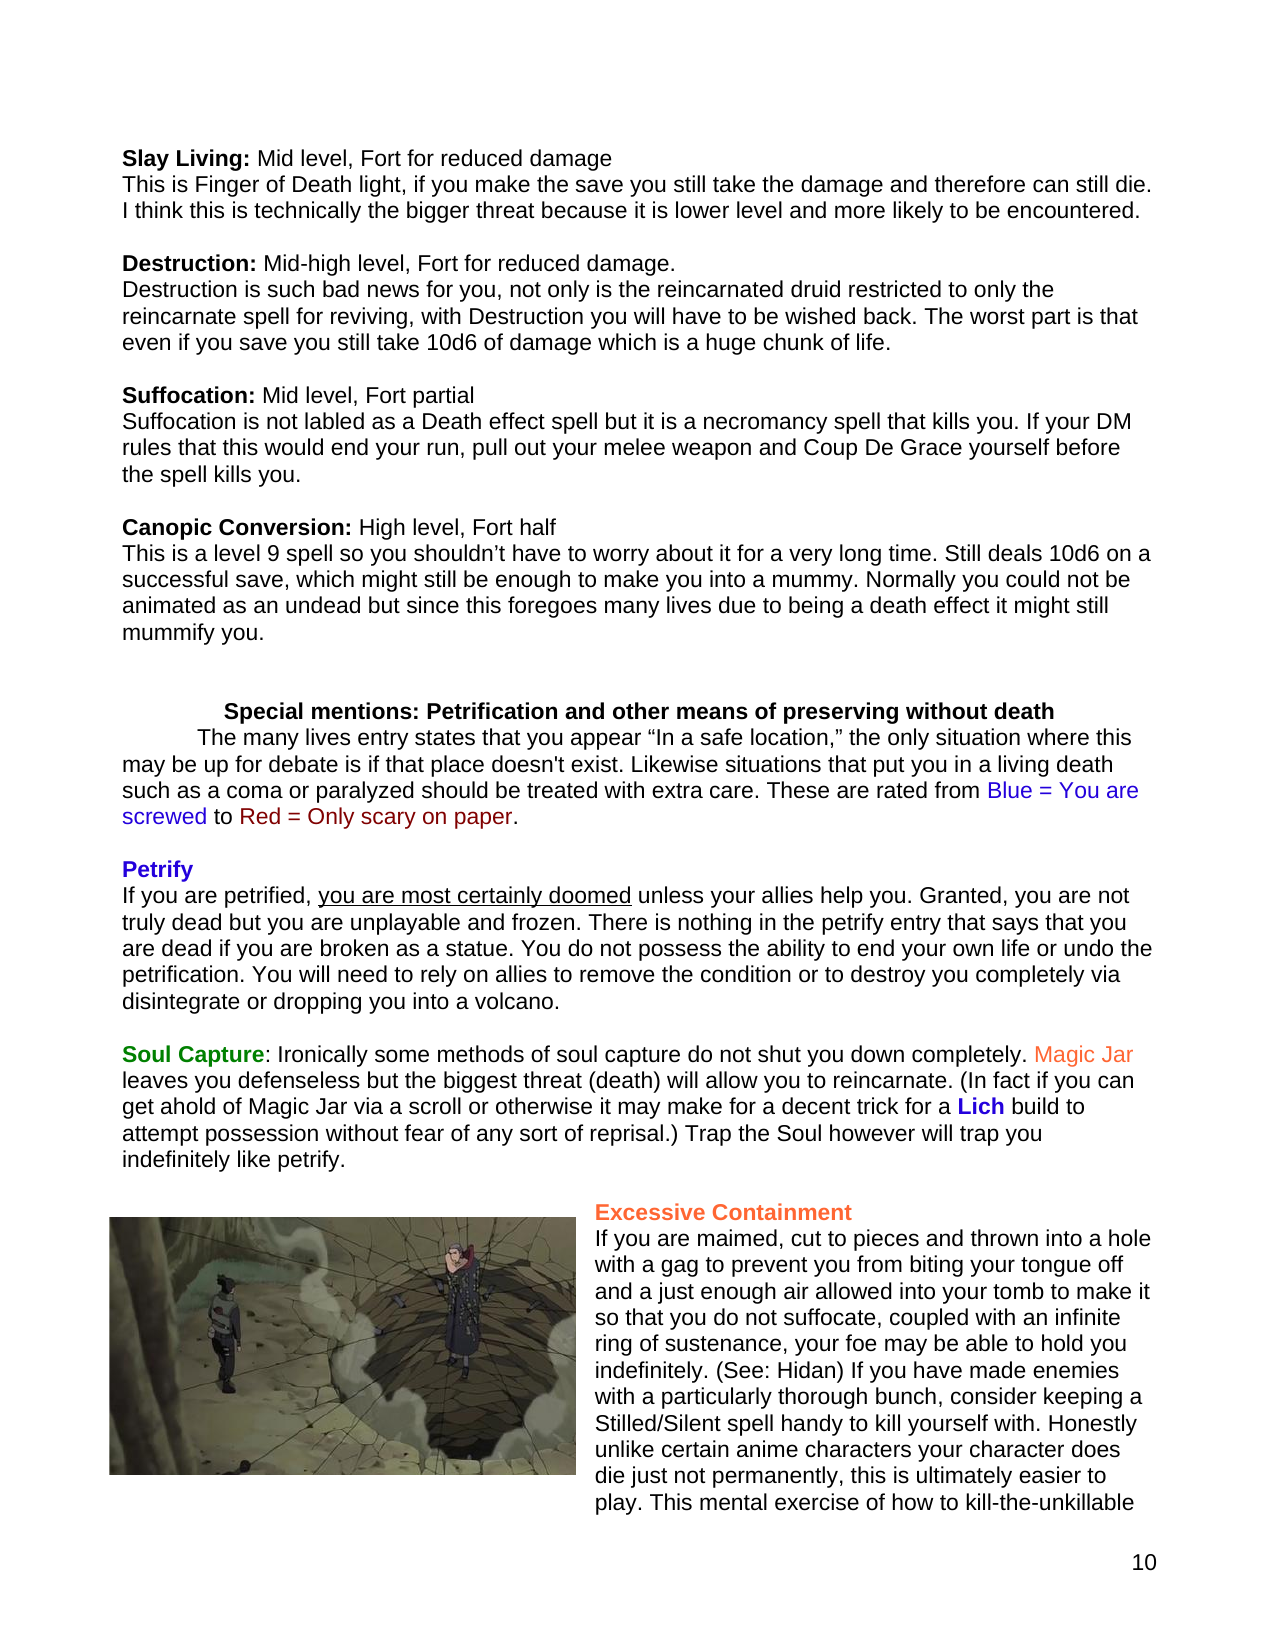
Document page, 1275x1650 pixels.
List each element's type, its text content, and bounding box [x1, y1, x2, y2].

text If you are petrified, you are most certainly doomed unless your allies help you. Granted, you are not truly dead but you are unplayable and frozen. There is nothing in the petrify entry that says that you are dead if you are broken as a statue. You do not possess the ability to end your own life or undo the petrification. You will need to rely on allies to remove the condition or to destroy you completely via disintegrate or dropping you into a volcano. [122, 882, 1157, 1014]
text Destruction is such bad news for you, not only is the reincarnated druid restricted to only the reincarnate spell for reviving, with Destruction you will have to be wished back. The worst part is that even if you save you still take 10d6 of damage which is a huge chunk of life. [122, 276, 1157, 355]
text Suffocation is not labled as a Death effect spell but it is a necromancy spell that kills you. If your DM rules that this would end your run, pull out your melee weapon and Coup De Grace yourself before the spell kills you. [122, 408, 1157, 487]
text Excessive Containment [122, 1199, 1157, 1225]
text Slay Living: Mid level, Fort for reduced damage [122, 144, 1157, 171]
text This is a level 9 spell so you shouldn’t have to worry about it for a very long time. Still deals 10d6 on a successful save, which might still be enough to make you into a mummy. Normally you could not be animated as an undead but since this foregoes many lives due to being a death effect it might still mummify you. [122, 540, 1157, 645]
text Special mentions: Petrification and other means of preserving without death [122, 698, 1157, 724]
text Suffocation: Mid level, Fort partial [122, 382, 1157, 408]
text Canopic Conversion: High level, Fort half [122, 513, 1157, 540]
text If you are maimed, cut to pieces and thrown into a hole with a gag to prevent you from biting your tongue off and a just enough air allowed into your tomb to make it so that you do not suffocate, coupled with an infinite ring of sustenance, your foe may be able to hold you indefinitely. (See: Hidan) If you have made enemies with a particularly thorough bunch, consider keeping a Stilled/Silent spell handy to kill yourself with. Honestly unlike certain anime characters your character does die just not permanently, this is ultimately easier to play. This mental exercise of how to kill-the-unkillable [122, 1225, 1157, 1515]
text Destruction: Mid-high level, Fort for reduced damage. [122, 250, 1157, 276]
picture [109, 1217, 576, 1475]
text This is Finger of Death light, if you make the save you still take the damage and therefore can still die. I think this is technically the bigger threat because it is lower level and more likely to be encountered. [122, 171, 1157, 223]
text The many lives entry states that you appear “In a safe location,” the only situation where this may be up for debate is if that place doesn't exist. Likewise situations that put you in a living death such as a coma or paralyzed should be treated with extra care. These are rated from Blue = You are screwed to Red = Only scary on paper. [122, 724, 1157, 830]
text Petrify [122, 856, 1157, 882]
text Soul Capture: Ironically some methods of soul capture do not shut you down completely. Magic Jar leaves you defenseless but the biggest threat (death) will allow you to reincarnate. (In fact if you can get ahold of Magic Jar via a scroll or otherwise it may make for a decent trick for a Lich build to attempt possession without fear of any sort of reprisal.) Trap the Soul however will trap you indefinitely like petrify. [122, 1041, 1157, 1172]
